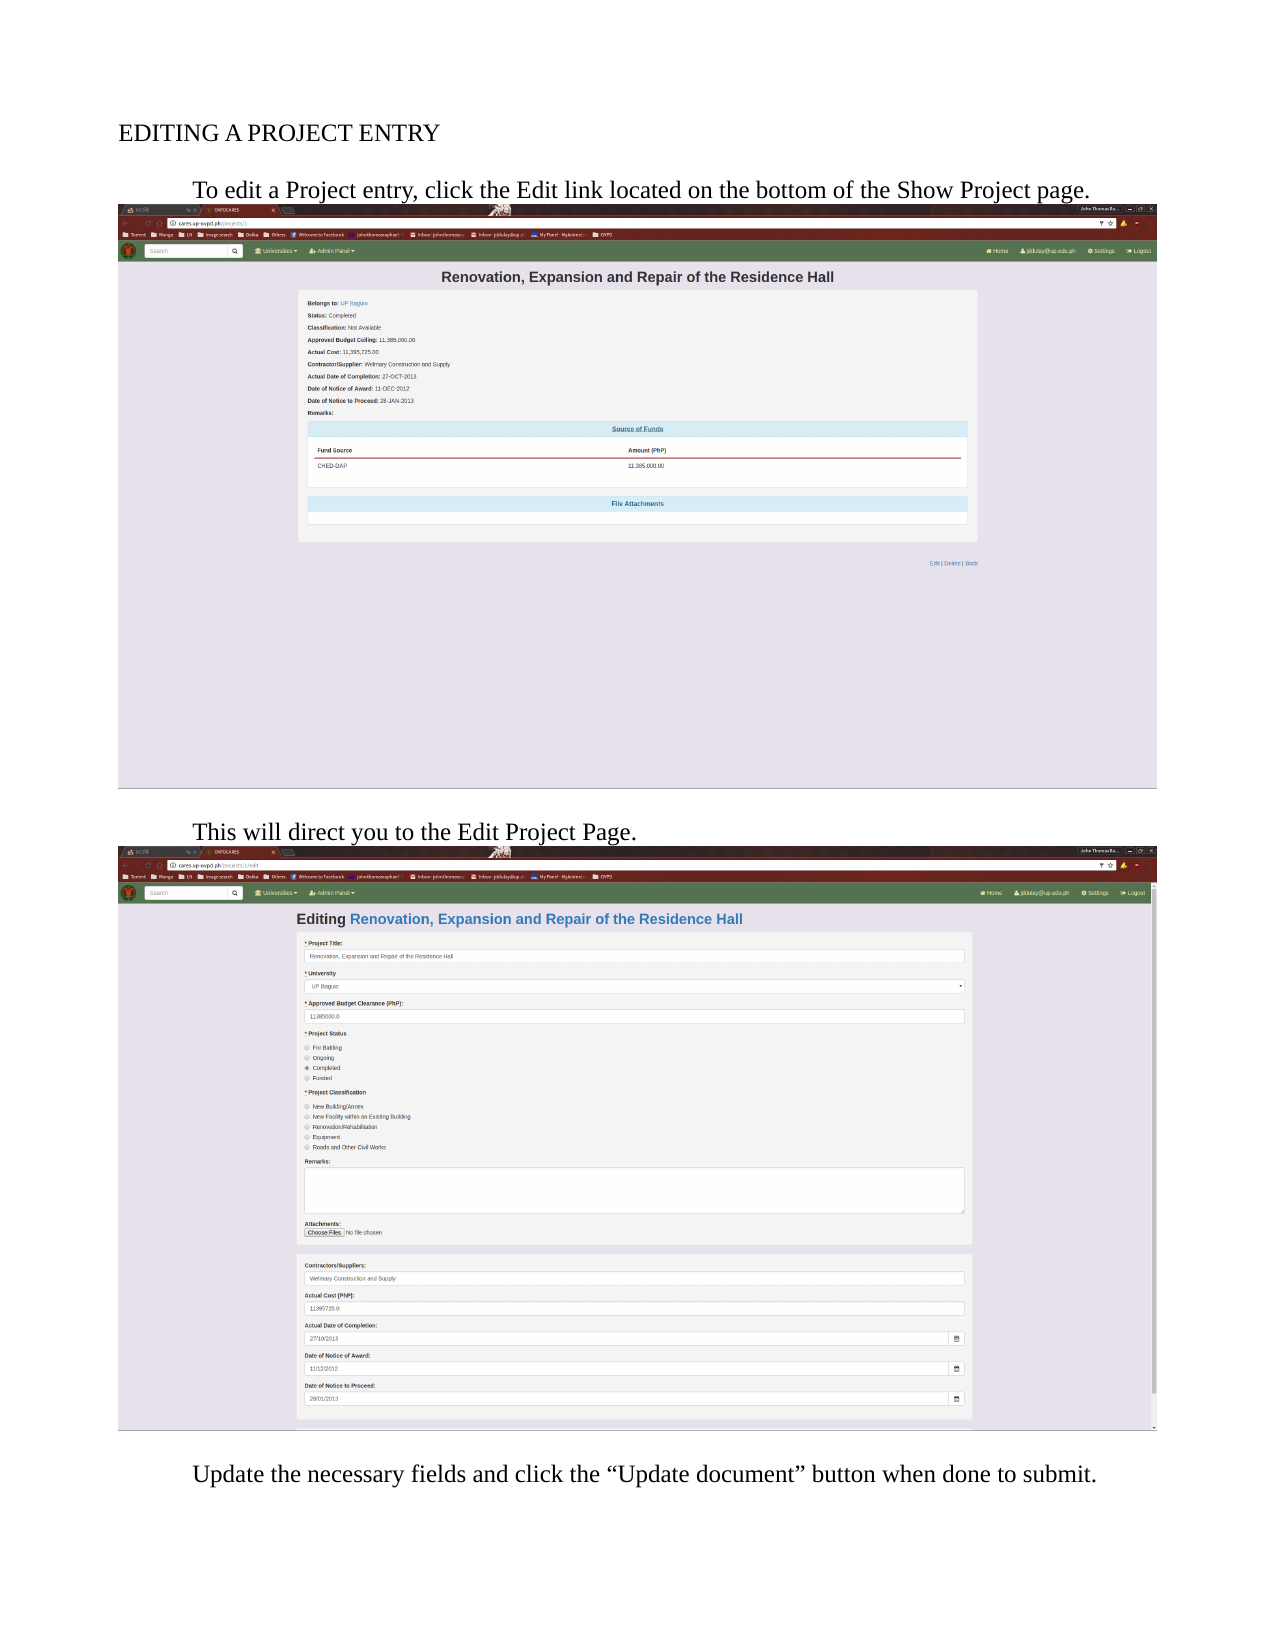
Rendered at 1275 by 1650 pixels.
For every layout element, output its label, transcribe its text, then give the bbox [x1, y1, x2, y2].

text This will direct you to the Edit Project Page. [118, 817, 1157, 846]
text Update the necessary fields and click the “Update document” button when done to submit. [118, 1459, 1157, 1488]
picture [118, 846, 1157, 1431]
text To edit a Project entry, click the Edit link located on the bottom of the Show Project page. [118, 176, 1157, 204]
text EDITING A PROJECT ENTRY [118, 118, 1157, 147]
picture [118, 204, 1157, 789]
